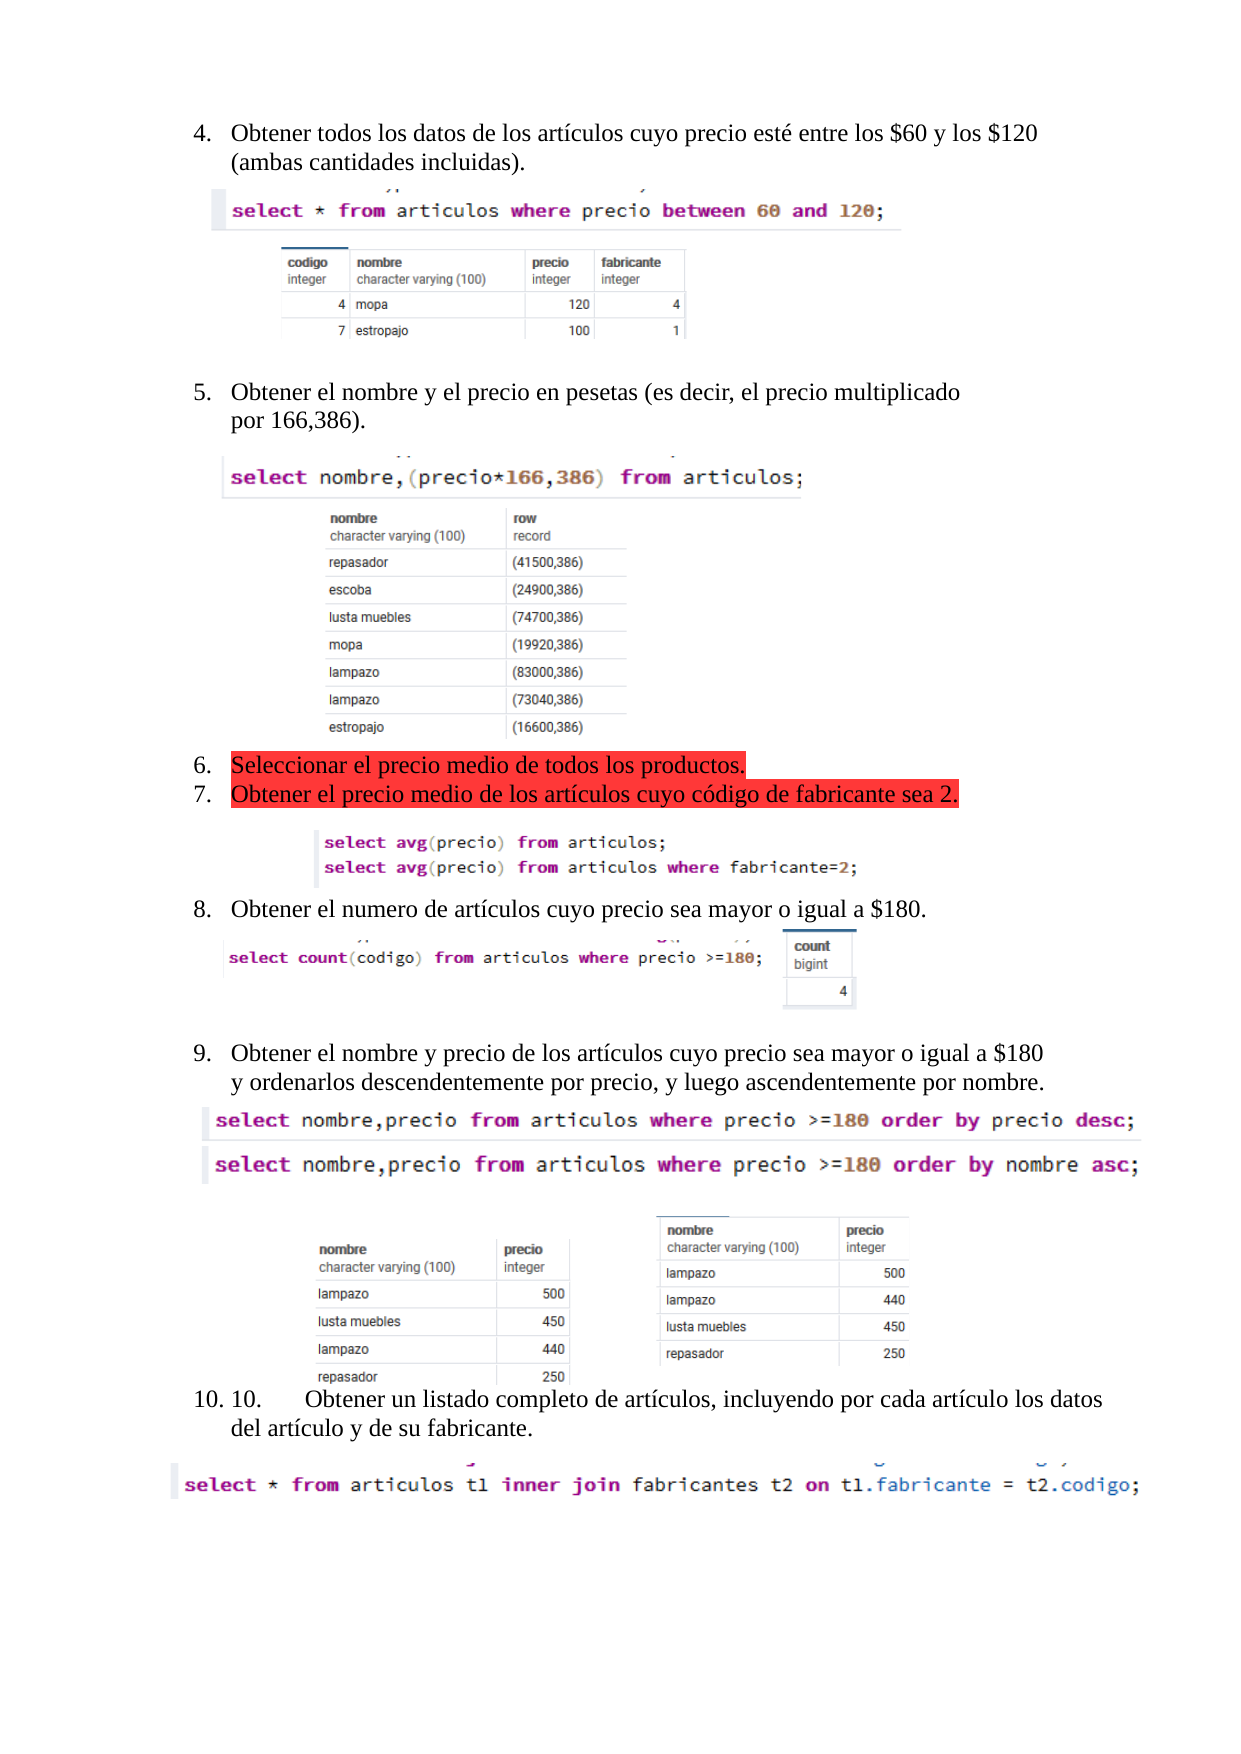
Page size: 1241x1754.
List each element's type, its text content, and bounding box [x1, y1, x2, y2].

list Obtener el precio medio de los artículos cuyo código de fabricante sea 2. [193, 779, 1122, 808]
picture [170, 1463, 1147, 1499]
list Obtener el numero de artículos cuyo precio sea mayor o igual a $180. [193, 894, 1122, 923]
picture [281, 247, 569, 339]
list por 166,386). [193, 406, 1122, 434]
list del artículo y de su fabricante. [193, 1413, 1122, 1442]
picture [313, 830, 794, 888]
picture [656, 1286, 790, 1366]
picture [782, 993, 814, 1012]
picture [201, 1160, 1147, 1184]
list Obtener todos los datos de los artículos cuyo precio esté entre los $60 y los $120 [193, 118, 1122, 147]
list Obtener un listado completo de artículos, incluyendo por cada artículo los datos [193, 1270, 1122, 1413]
picture [221, 456, 650, 503]
picture [211, 189, 867, 233]
picture [201, 1121, 1142, 1144]
list (ambas cantidades incluidas). [193, 147, 1122, 176]
list Obtener el nombre y el precio en pesetas (es decir, el precio multiplicado [193, 377, 1122, 406]
list Obtener el nombre y precio de los artículos cuyo precio sea mayor o igual a $180 [193, 1038, 1122, 1067]
picture [223, 950, 715, 978]
list y ordenarlos descendentemente por precio, y luego ascendentemente por nombre. [193, 1067, 1122, 1096]
picture [325, 508, 499, 739]
list Seleccionar el precio medio de todos los productos. [193, 751, 1122, 779]
picture [315, 1308, 452, 1385]
